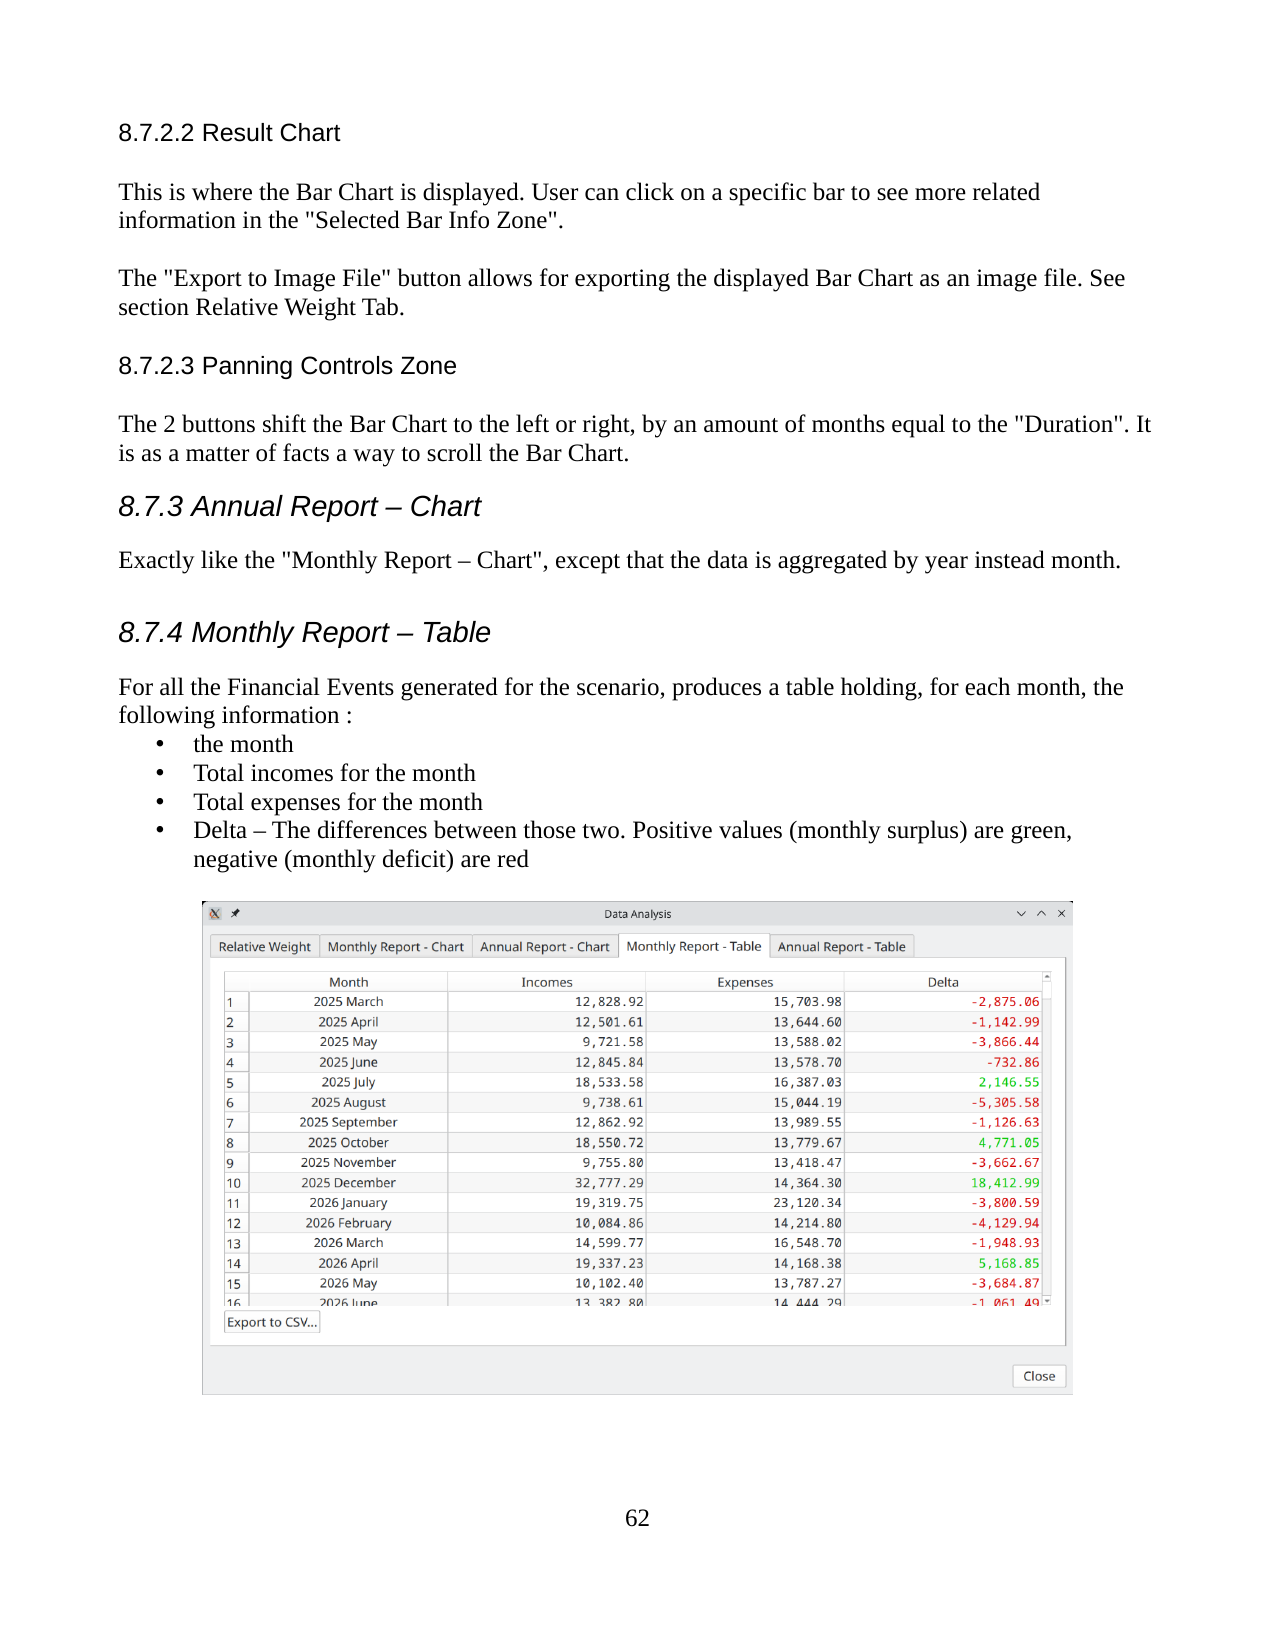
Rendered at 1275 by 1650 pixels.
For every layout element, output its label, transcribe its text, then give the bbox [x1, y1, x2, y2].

list the month [156, 729, 1157, 758]
list Total incomes for the month [156, 758, 1157, 787]
list Total expenses for the month [156, 787, 1157, 815]
picture [202, 901, 1073, 1395]
text This is where the Bar Chart is displayed. User can click on a specific bar to see more related information in the "Selected Bar Info Zone". [118, 177, 1157, 234]
text The 2 buttons shift the Bar Chart to the left or right, by an amount of months equal to the "Duration". It is as a matter of facts a way to scroll the Bar Chart. [118, 409, 1157, 467]
text For all the Financial Events generated for the scenario, produces a table holding, for each month, the following information : [118, 672, 1157, 729]
subtitle Monthly Report – Table [118, 616, 1157, 649]
subtitle Panning Controls Zone [118, 351, 1157, 379]
subtitle Annual Report – Chart [118, 489, 1157, 523]
list Delta – The differences between those two. Positive values (monthly surplus) are green, negative (monthly deficit) are red [156, 815, 1157, 873]
text The "Export to Image File" button allows for exporting the displayed Bar Chart as an image file. See section Relative Weight Tab. [118, 263, 1157, 321]
text Exactly like the "Monthly Report – Chart", except that the data is aggregated by year instead month. [118, 545, 1157, 574]
subtitle Result Chart [118, 118, 1157, 147]
